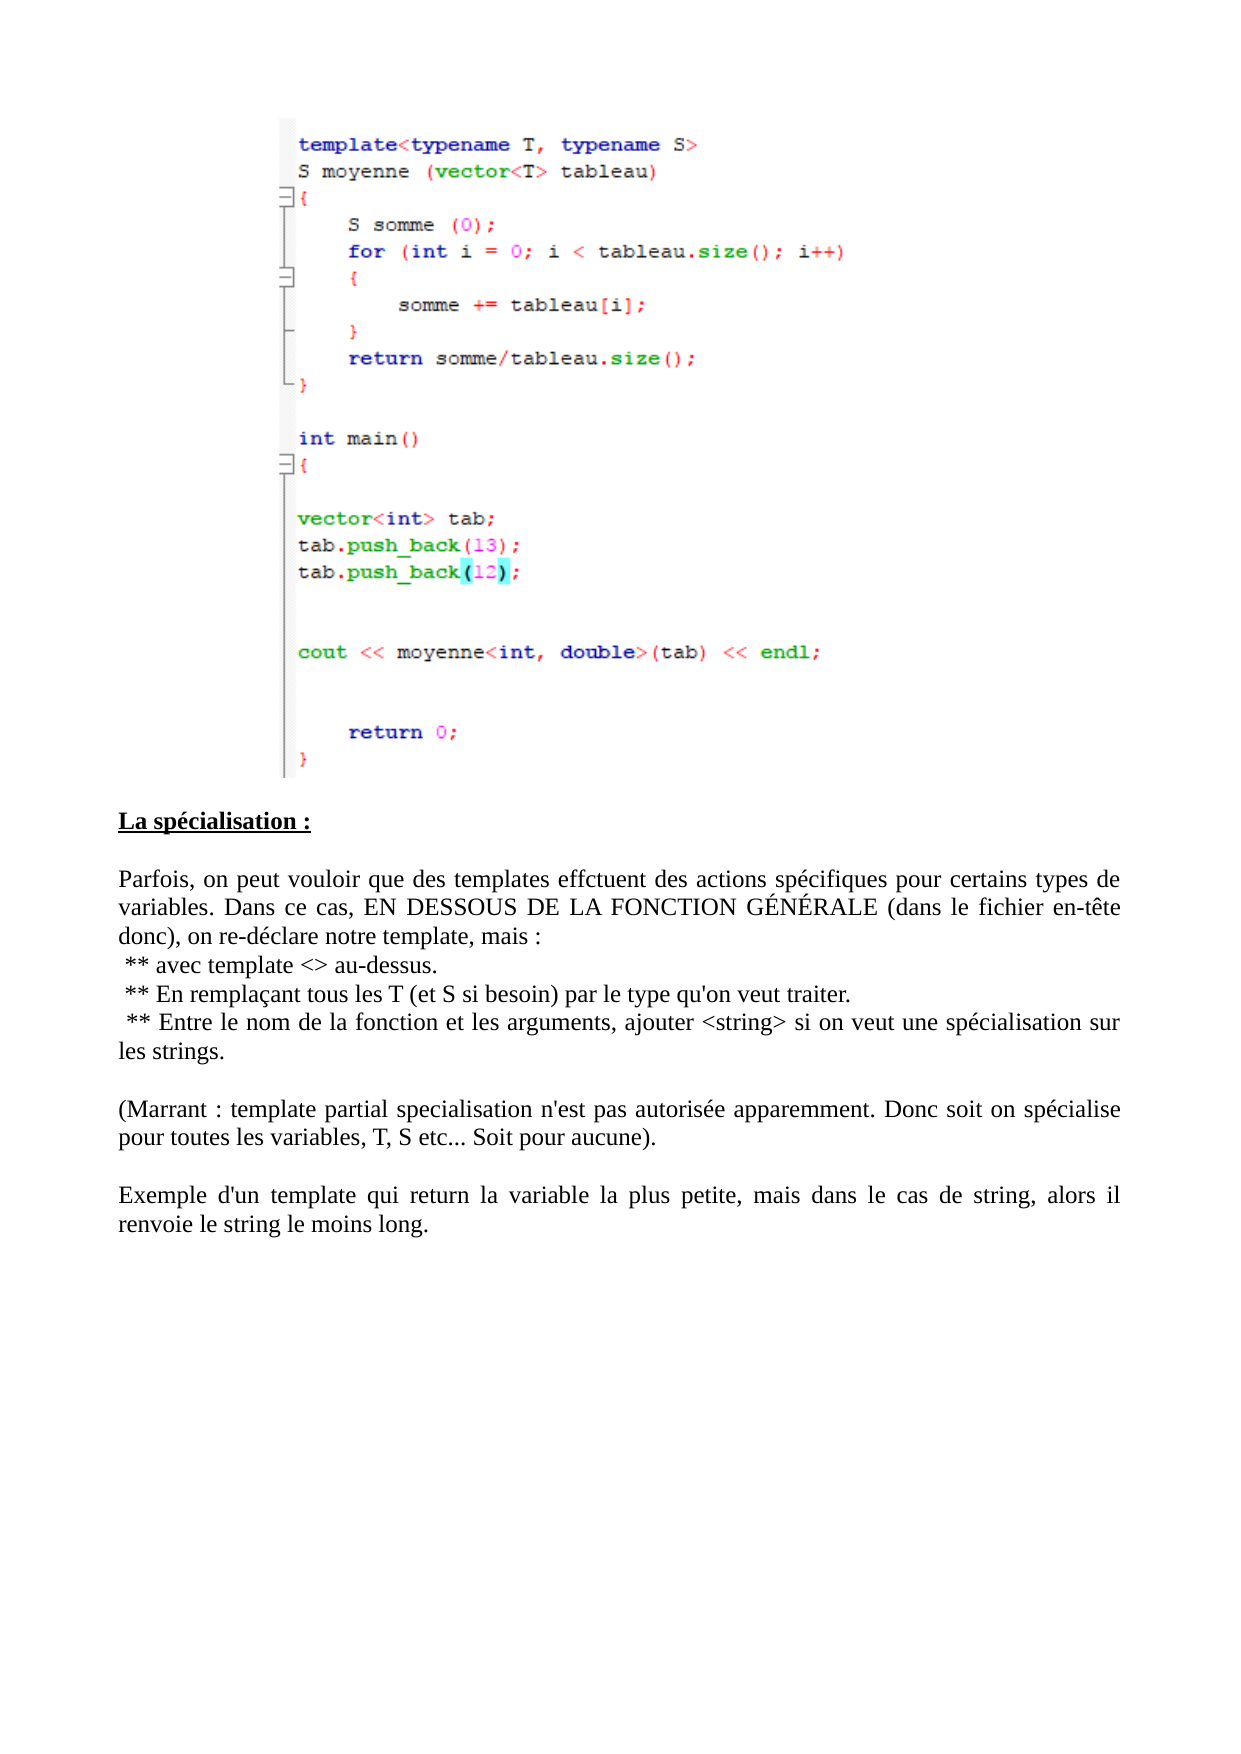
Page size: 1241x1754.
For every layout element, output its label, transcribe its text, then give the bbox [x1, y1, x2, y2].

text La spécialisation : [118, 806, 1122, 835]
text Parfois, on peut vouloir que des templates effctuent des actions spécifiques pour certains types de variables. Dans ce cas, EN DESSOUS DE LA FONCTION GÉNÉRALE (dans le fichier en-tête donc), on re-déclare notre template, mais : [118, 864, 1122, 950]
text ** En remplaçant tous les T (et S si besoin) par le type qu'on veut traiter. [118, 979, 1122, 1007]
text ** avec template <> au-dessus. [118, 950, 1122, 979]
text ** Entre le nom de la fonction et les arguments, ajouter <string> si on veut une spécialisation sur les strings. [118, 1007, 1122, 1065]
text (Marrant : template partial specialisation n'est pas autorisée apparemment. Donc soit on spécialise pour toutes les variables, T, S etc... Soit pour aucune). [118, 1094, 1122, 1151]
text Exemple d'un template qui return la variable la plus petite, mais dans le cas de string, alors il renvoie le string le moins long. [118, 1180, 1122, 1237]
